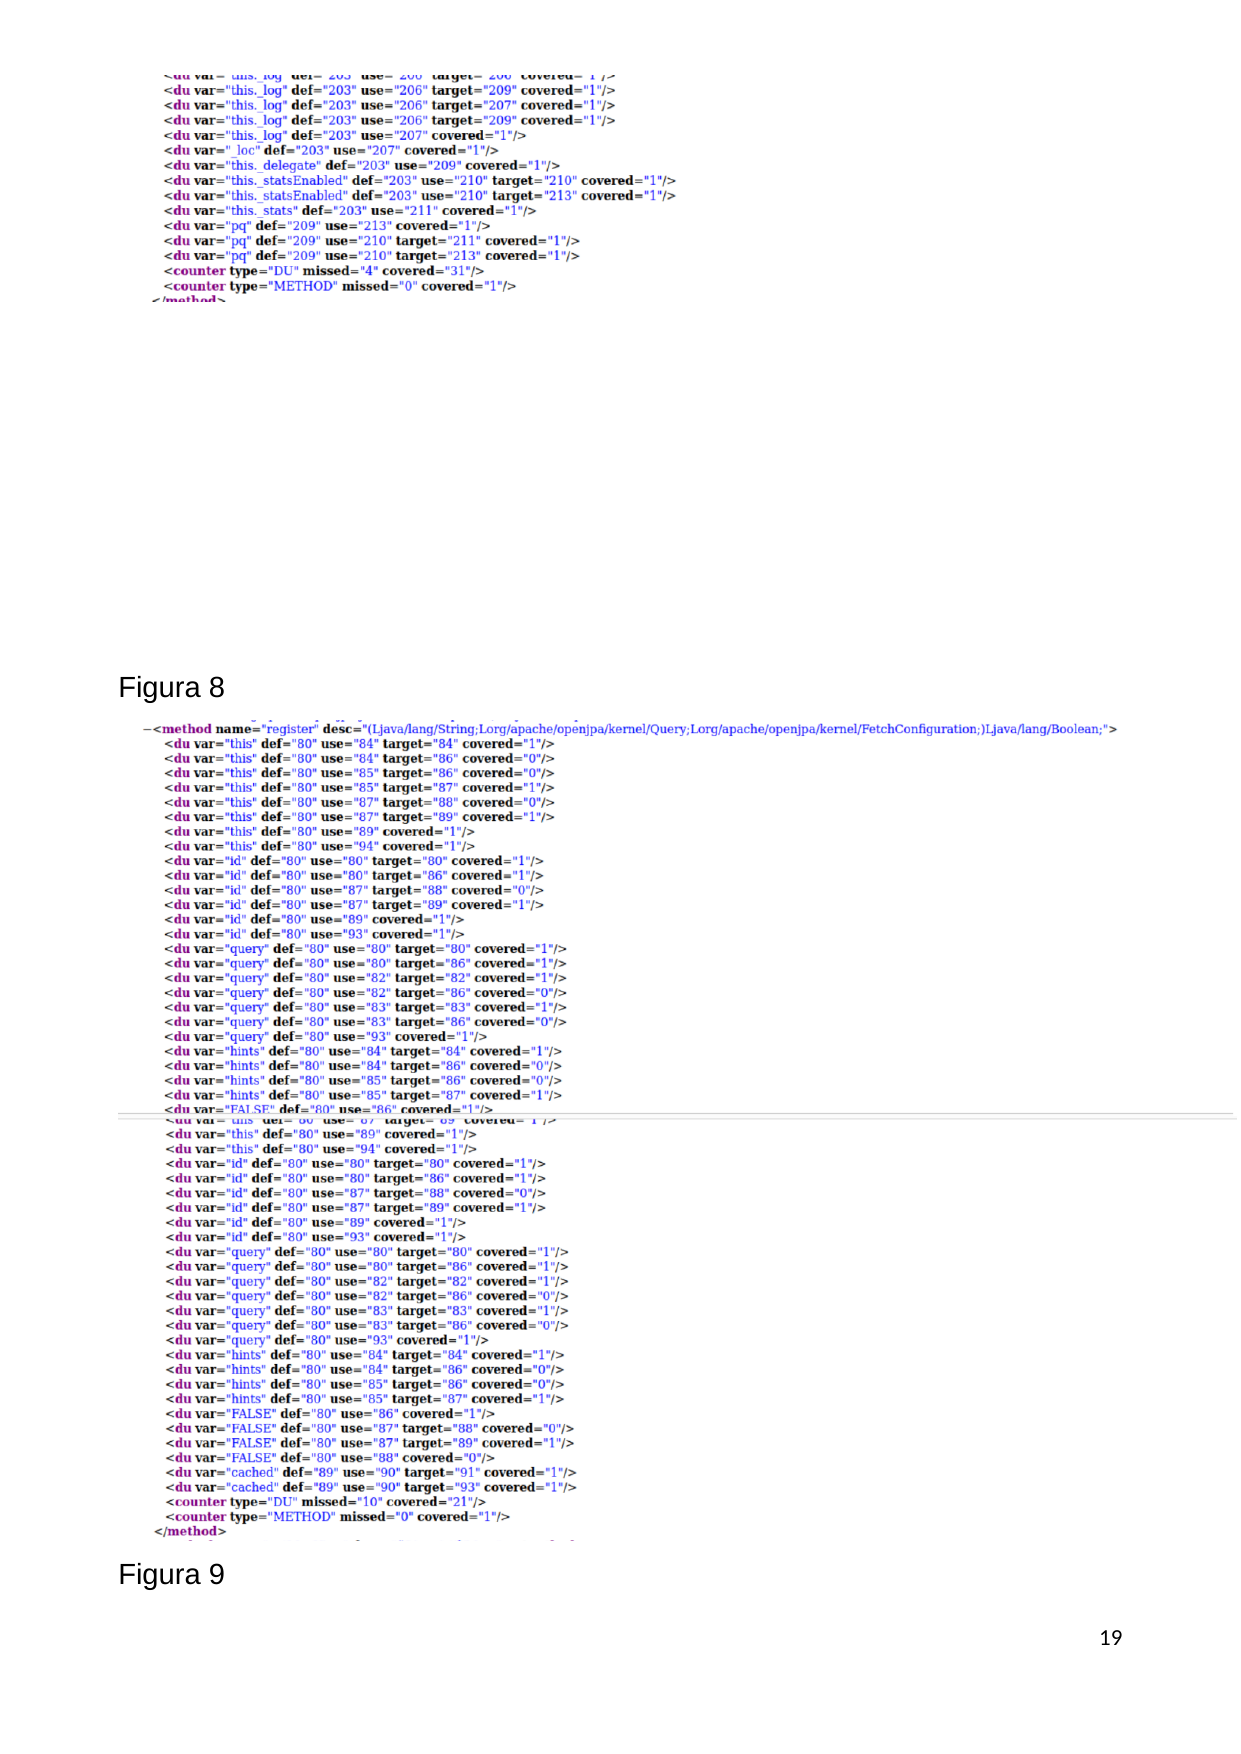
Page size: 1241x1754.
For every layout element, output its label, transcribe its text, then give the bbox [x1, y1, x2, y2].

text Figura 8 [118, 670, 1122, 704]
text Figura 9 [118, 1557, 1122, 1591]
